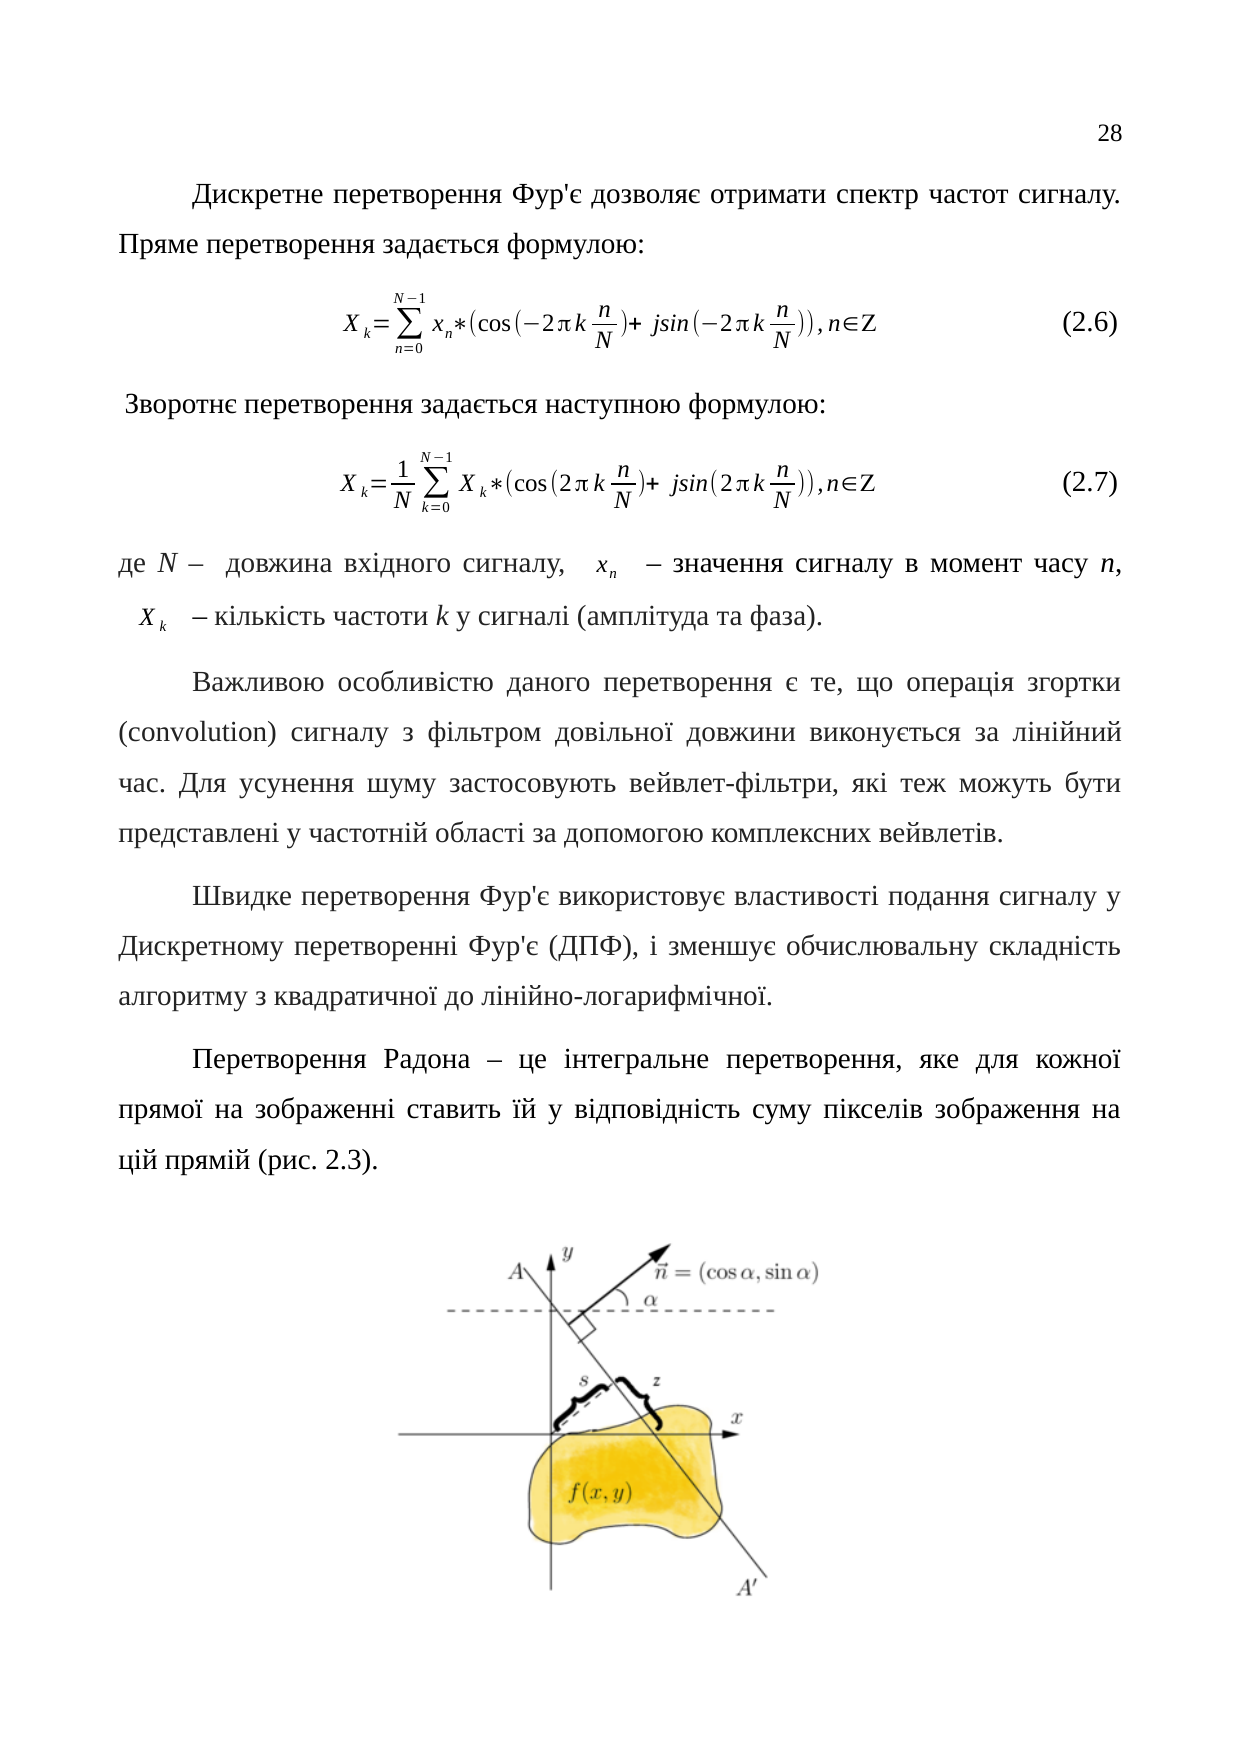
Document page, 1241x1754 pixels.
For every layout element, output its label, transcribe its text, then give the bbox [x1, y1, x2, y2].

text Перетворення Радона – це інтегральне перетворення, яке для кожної прямої на зображенні ставить їй у відповідність суму пікселів зображення на цій прямій (рис. 2.3). [118, 1041, 1122, 1176]
text Швидке перетворення Фур'є використовує властивості подання сигналу у Дискретному перетворенні Фур'є (ДПФ), і зменшує обчислювальну складність алгоритму з квадратичної до лінійно-логарифмічної. [118, 878, 1122, 1012]
text (2.7) [118, 449, 1122, 516]
text (2.6) [118, 289, 1122, 357]
text Зворотнє перетворення задається наступною формулою: [118, 386, 1122, 419]
text Дискретне перетворення Фур'є дозволяє отримати спектр частот сигналу. Пряме перетворення задається формулою: [118, 176, 1122, 260]
text де N – довжина вхідного сигналу, – значення сигналу в момент часу n, – кількість частоти k у сигналі (амплітуда та фаза). [118, 545, 1122, 635]
text Важливою особливістю даного перетворення є те, що операція згортки (convolution) сигналу з фільтром довільної довжини виконується за лінійний час. Для усунення шуму застосовують вейвлет-фільтри, які теж можуть бути представлені у частотній області за допомогою комплексних вейвлетів. [118, 664, 1122, 849]
picture [396, 1232, 822, 1605]
